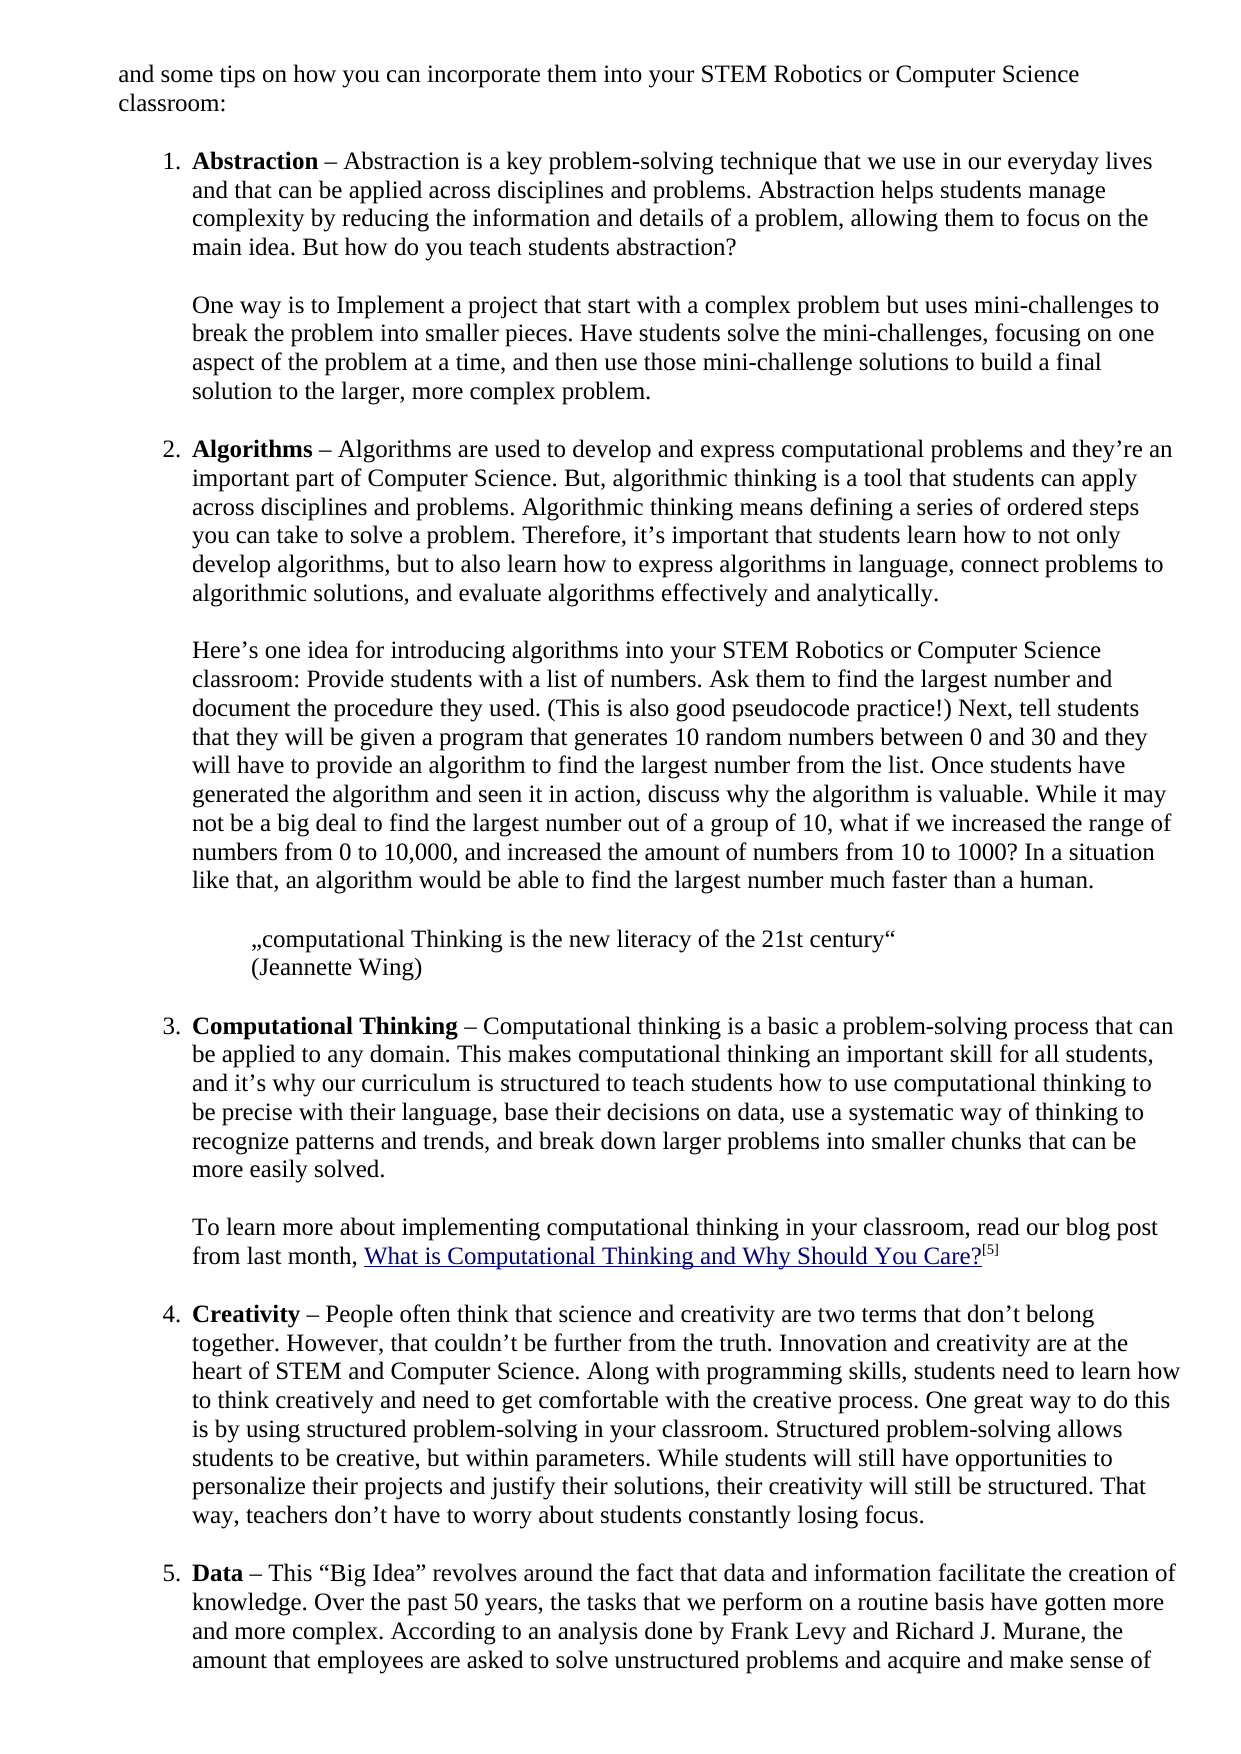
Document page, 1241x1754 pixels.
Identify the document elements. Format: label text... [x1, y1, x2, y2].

list Algorithms – Algorithms are used to develop and express computational problems and they’re an important part of Computer Science. But, algorithmic thinking is a tool that students can apply across disciplines and problems. Algorithmic thinking means defining a series of ordered steps you can take to solve a problem. Therefore, it’s important that students learn how to not only develop algorithms, but to also learn how to express algorithms in language, connect problems to algorithmic solutions, and evaluate algorithms effectively and analytically. Here’s one idea for introducing algorithms into your STEM Robotics or Computer Science classroom: Provide students with a list of numbers. Ask them to find the largest number and document the procedure they used. (This is also good pseudocode practice!) Next, tell students that they will be given a program that generates 10 random numbers between 0 and 30 and they will have to provide an algorithm to find the largest number from the list. Once students have generated the algorithm and seen it in action, discuss why the algorithm is valuable. While it may not be a big deal to find the largest number out of a group of 10, what if we increased the range of numbers from 0 to 10,000, and increased the amount of numbers from 10 to 1000? In a situation like that, an algorithm would be able to find the largest number much faster than a human. [162, 434, 1181, 894]
text and some tips on how you can incorporate them into your STEM Robotics or Computer Science classroom: [118, 59, 1181, 117]
list „computational Thinking is the new literacy of the 21st century“ (Jeannette Wing) [221, 924, 1122, 981]
list Creativity – People often think that science and creativity are two terms that don’t belong together. However, that couldn’t be further from the truth. Innovation and creativity are at the heart of STEM and Computer Science. Along with programming skills, students need to learn how to think creatively and need to get comfortable with the creative process. One great way to do this is by using structured problem-solving in your classroom. Structured problem-solving allows students to be creative, but within parameters. While students will still have opportunities to personalize their projects and justify their solutions, their creativity will still be structured. That way, teachers don’t have to worry about students constantly losing focus. [162, 1299, 1181, 1529]
list Data – This “Big Idea” revolves around the fact that data and information facilitate the creation of knowledge. Over the past 50 years, the tasks that we perform on a routine basis have gotten more and more complex. According to an analysis done by Frank Levy and Richard J. Murane, the amount that employees are asked to solve unstructured problems and acquire and make sense of [162, 1558, 1181, 1673]
list Abstraction – Abstraction is a key problem-solving technique that we use in our everyday lives and that can be applied across disciplines and problems. Abstraction helps students manage complexity by reducing the information and details of a problem, allowing them to focus on the main idea. But how do you teach students abstraction? One way is to Implement a project that start with a complex problem but uses mini-challenges to break the problem into smaller pieces. Have students solve the mini-challenges, focusing on one aspect of the problem at a time, and then use those mini-challenge solutions to build a final solution to the larger, more complex problem. [162, 146, 1181, 405]
list Computational Thinking – Computational thinking is a basic a problem-solving process that can be applied to any domain. This makes computational thinking an important skill for all students, and it’s why our curriculum is structured to teach students how to use computational thinking to be precise with their language, base their decisions on data, use a systematic way of thinking to recognize patterns and trends, and break down larger problems into smaller chunks that can be more easily solved. To learn more about implementing computational thinking in your classroom, read our blog post from last month, What is Computational Thinking and Why Should You Care? [162, 1011, 1181, 1269]
